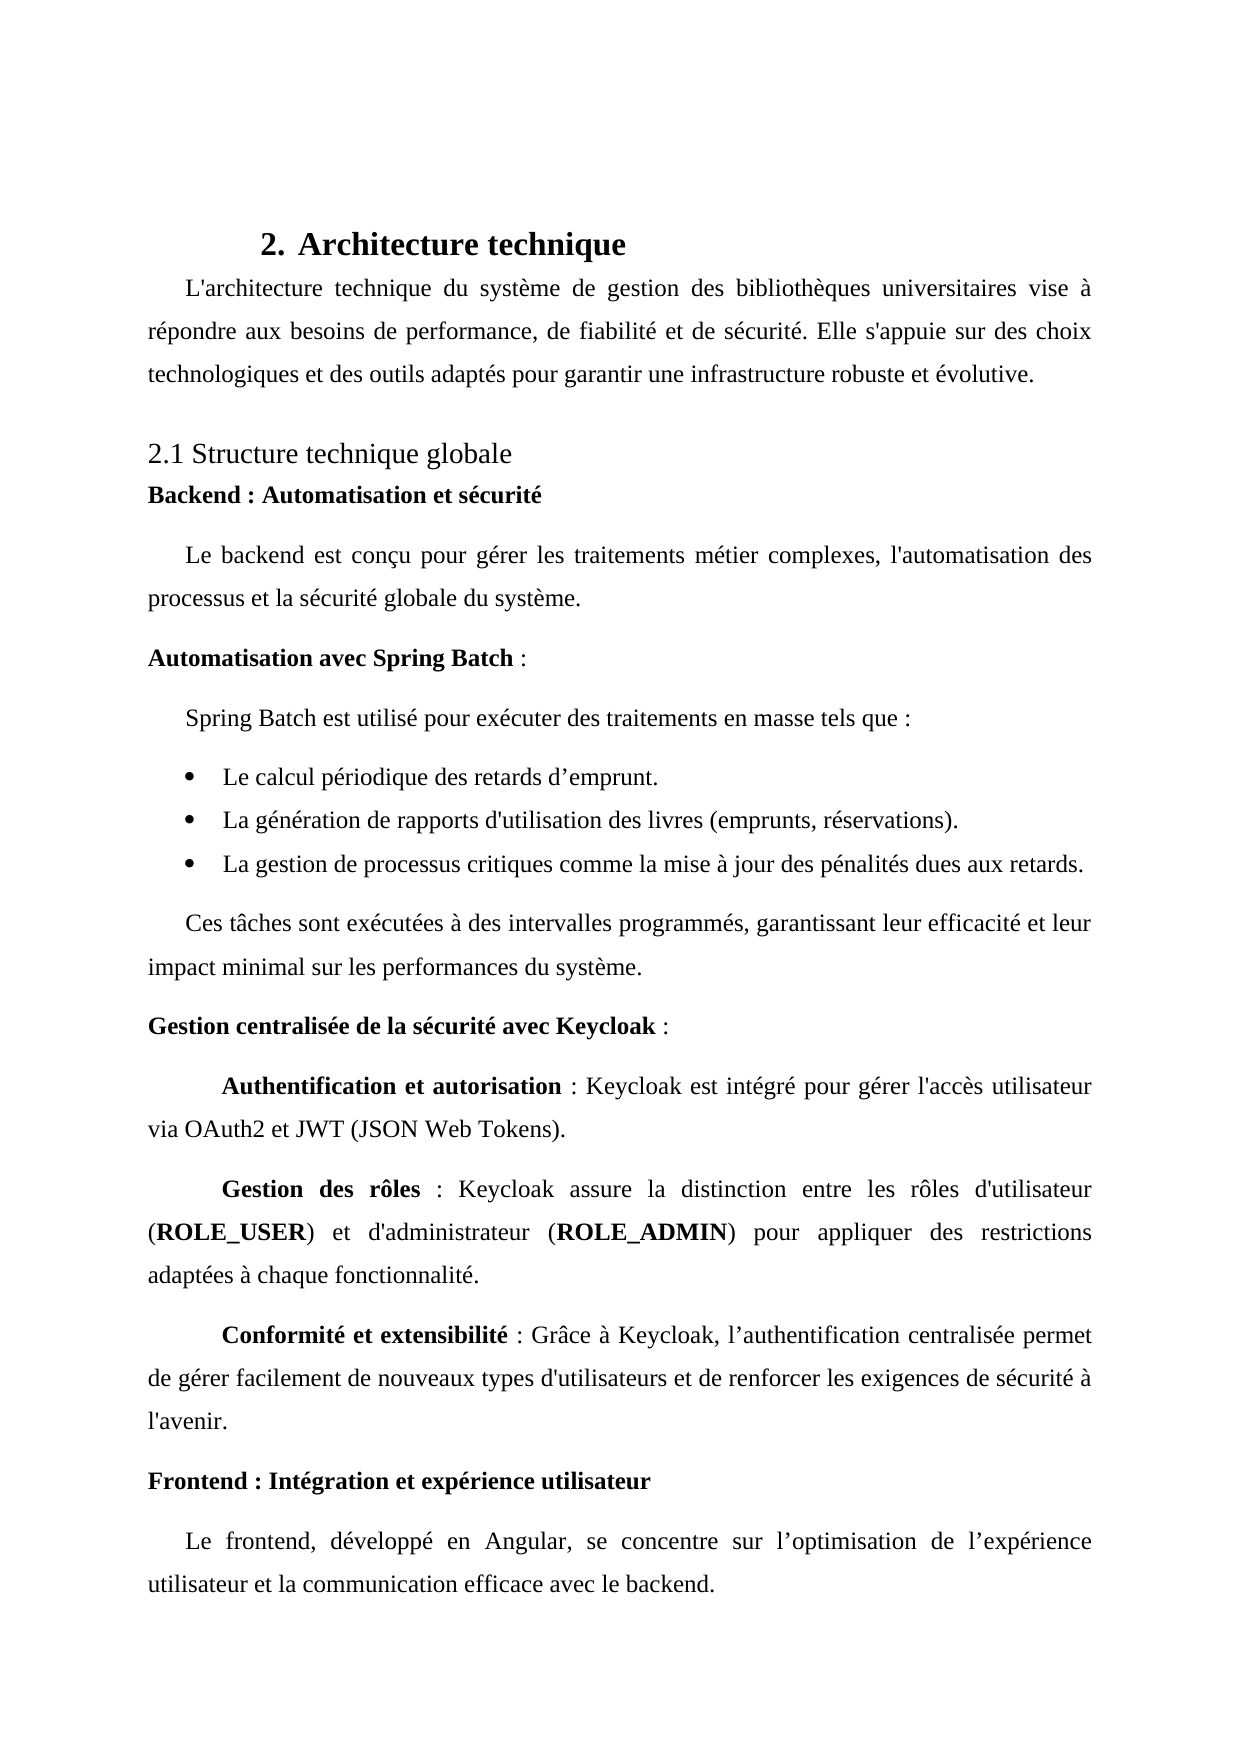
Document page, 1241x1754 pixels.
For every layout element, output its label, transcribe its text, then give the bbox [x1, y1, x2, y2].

list La gestion de processus critiques comme la mise à jour des pénalités dues aux retards. [185, 849, 1093, 877]
text Backend : Automatisation et sécurité [148, 480, 1093, 509]
text L'architecture technique du système de gestion des bibliothèques universitaires vise à répondre aux besoins de performance, de fiabilité et de sécurité. Elle s'appuie sur des choix technologiques et des outils adaptés pour garantir une infrastructure robuste et évolutive. [148, 273, 1093, 388]
text Le frontend, développé en Angular, se concentre sur l’optimisation de l’expérience utilisateur et la communication efficace avec le backend. [148, 1526, 1093, 1598]
text Le backend est conçu pour gérer les traitements métier complexes, l'automatisation des processus et la sécurité globale du système. [148, 540, 1093, 612]
subtitle 2.1 Structure technique globale [148, 436, 1093, 469]
list Le calcul périodique des retards d’emprunt. [185, 762, 1093, 791]
text Authentification et autorisation : Keycloak est intégré pour gérer l'accès utilisateur via OAuth2 et JWT (JSON Web Tokens). [148, 1071, 1093, 1143]
text Gestion des rôles : Keycloak assure la distinction entre les rôles d'utilisateur (ROLE_USER) et d'administrateur (ROLE_ADMIN) pour appliquer des restrictions adaptées à chaque fonctionnalité. [148, 1174, 1093, 1289]
text Conformité et extensibilité : Grâce à Keycloak, l’authentification centralisée permet de gérer facilement de nouveaux types d'utilisateurs et de renforcer les exigences de sécurité à l'avenir. [148, 1320, 1093, 1435]
list La génération de rapports d'utilisation des livres (emprunts, réservations). [185, 806, 1093, 834]
subtitle Architecture technique [260, 224, 1093, 262]
text Automatisation avec Spring Batch : [148, 643, 1093, 672]
text Ces tâches sont exécutées à des intervalles programmés, garantissant leur efficacité et leur impact minimal sur les performances du système. [148, 908, 1093, 980]
text Spring Batch est utilisé pour exécuter des traitements en masse tels que : [148, 703, 1093, 731]
text Gestion centralisée de la sécurité avec Keycloak : [148, 1011, 1093, 1040]
text Frontend : Intégration et expérience utilisateur [148, 1466, 1093, 1495]
